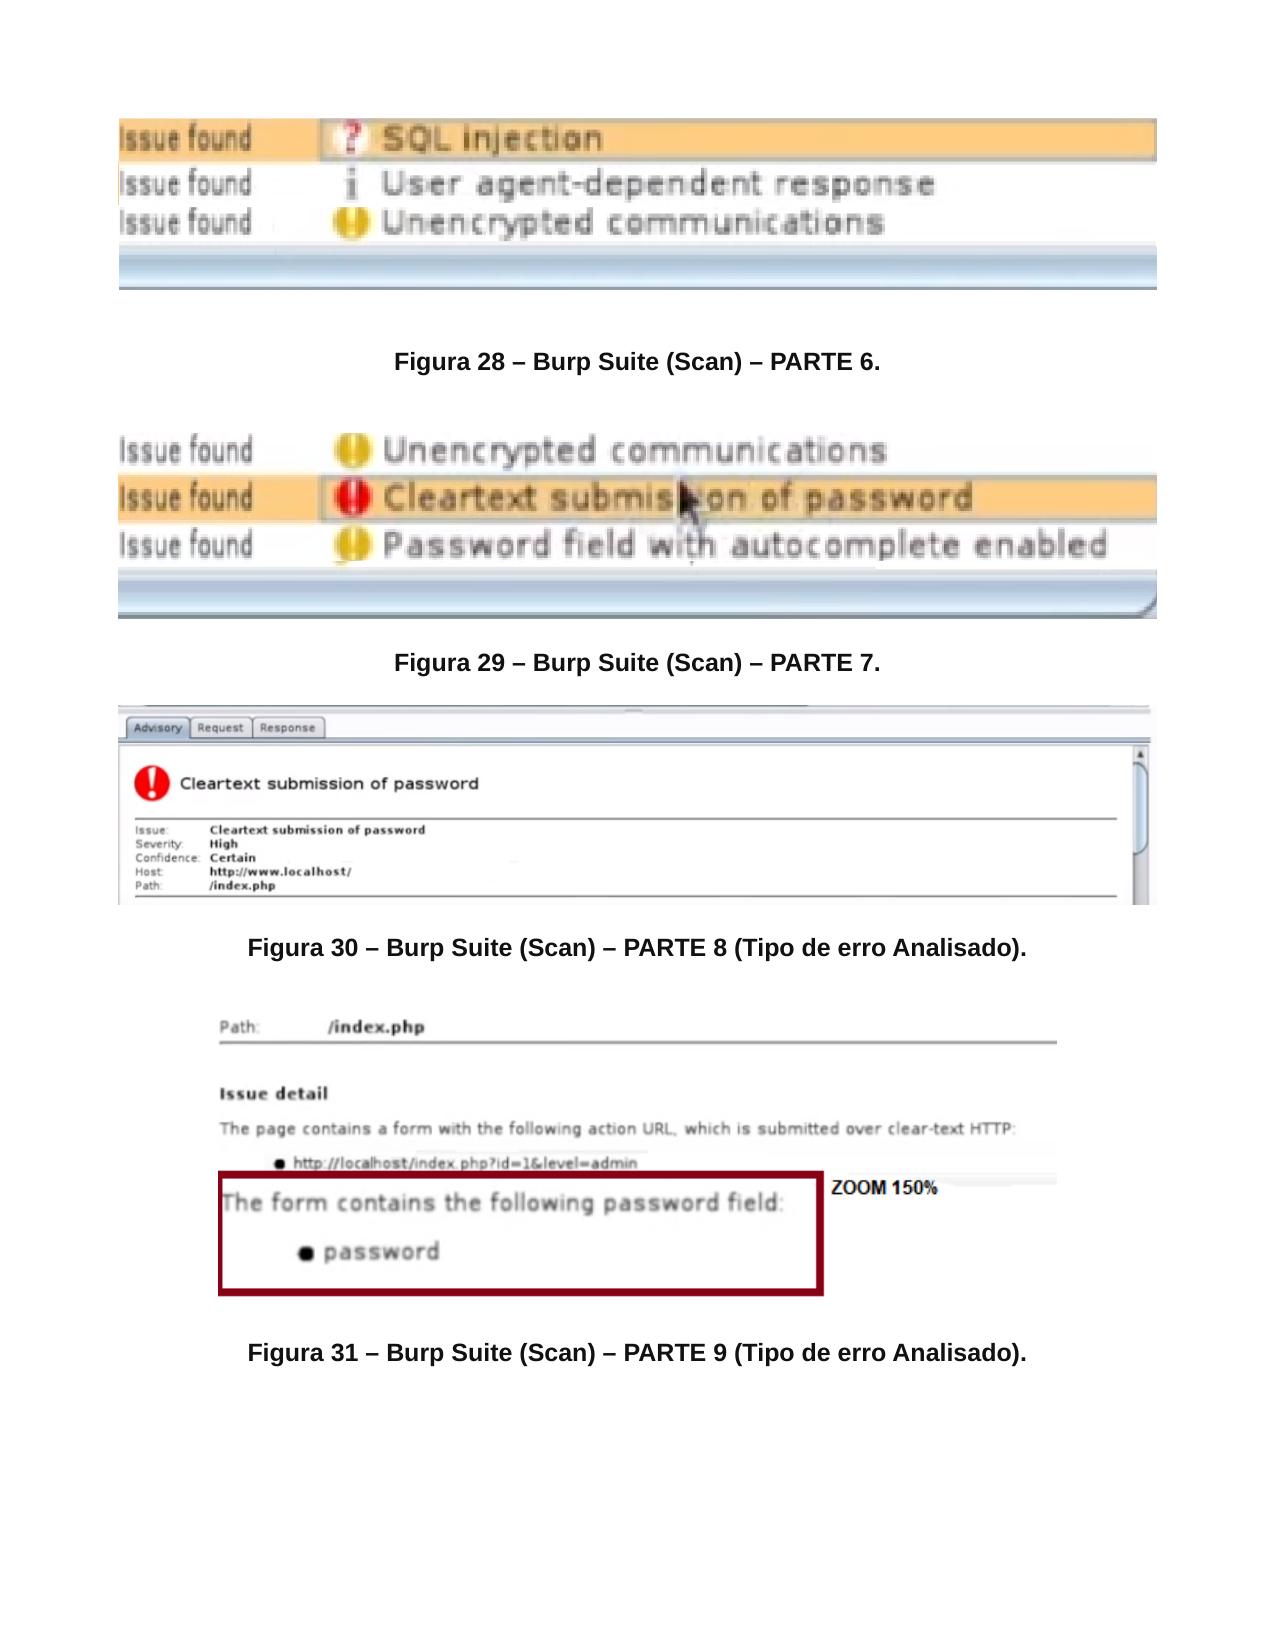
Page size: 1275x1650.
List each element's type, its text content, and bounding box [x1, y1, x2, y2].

picture [118, 118, 1157, 290]
text Figura 31 – Burp Suite (Scan) – PARTE 9 (Tipo de erro Analisado). [118, 1337, 1157, 1366]
text Figura 30 – Burp Suite (Scan) – PARTE 8 (Tipo de erro Analisado). [118, 933, 1157, 962]
text Figura 29 – Burp Suite (Scan) – PARTE 7. [118, 648, 1157, 676]
picture [118, 705, 1157, 905]
text Figura 28 – Burp Suite (Scan) – PARTE 6. [118, 347, 1157, 376]
picture [118, 433, 1157, 619]
picture [218, 1019, 1057, 1309]
